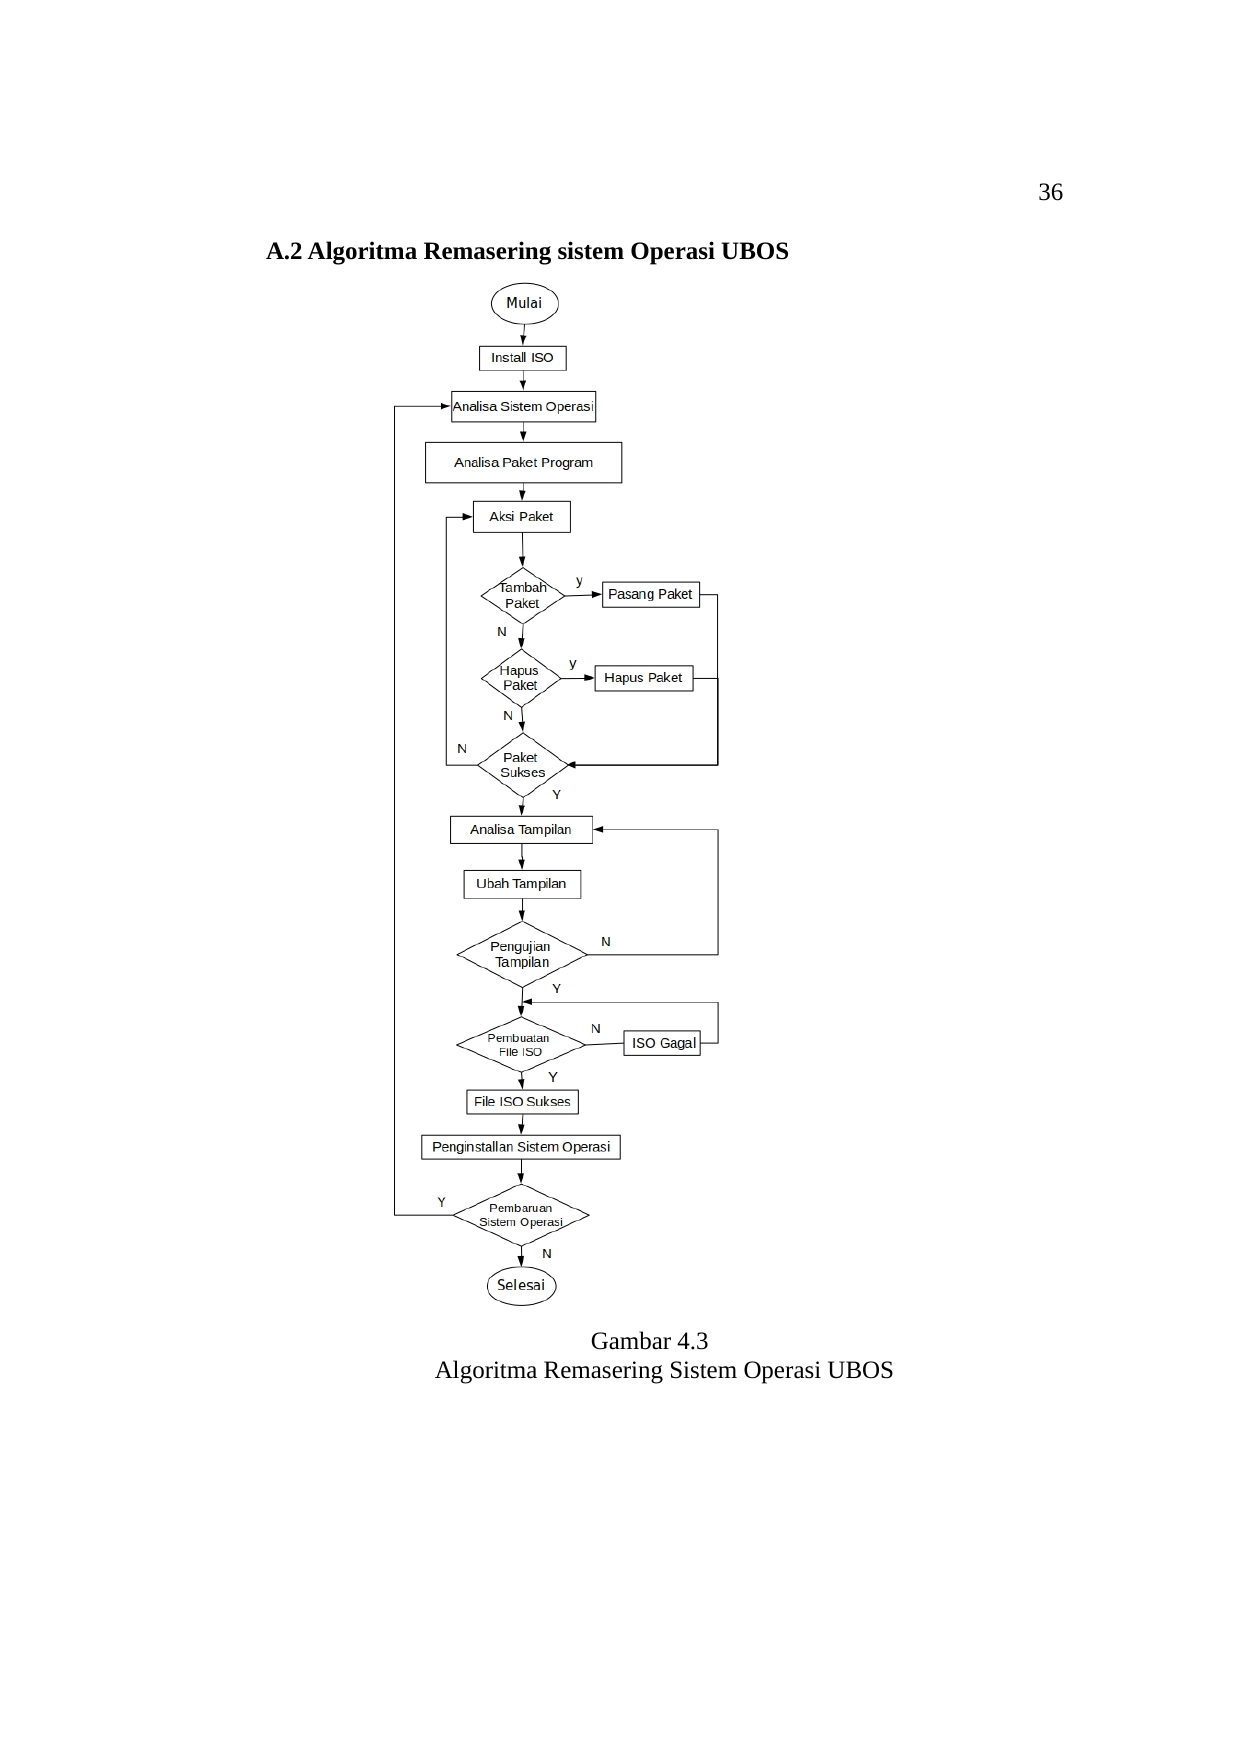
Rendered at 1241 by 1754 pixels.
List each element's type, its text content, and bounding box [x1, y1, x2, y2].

text A.2 Algoritma Remasering sistem Operasi UBOS [266, 236, 1063, 265]
text Gambar 4.3 [236, 1326, 1063, 1355]
picture [268, 279, 999, 1312]
text Algoritma Remasering Sistem Operasi UBOS [266, 1355, 1063, 1383]
